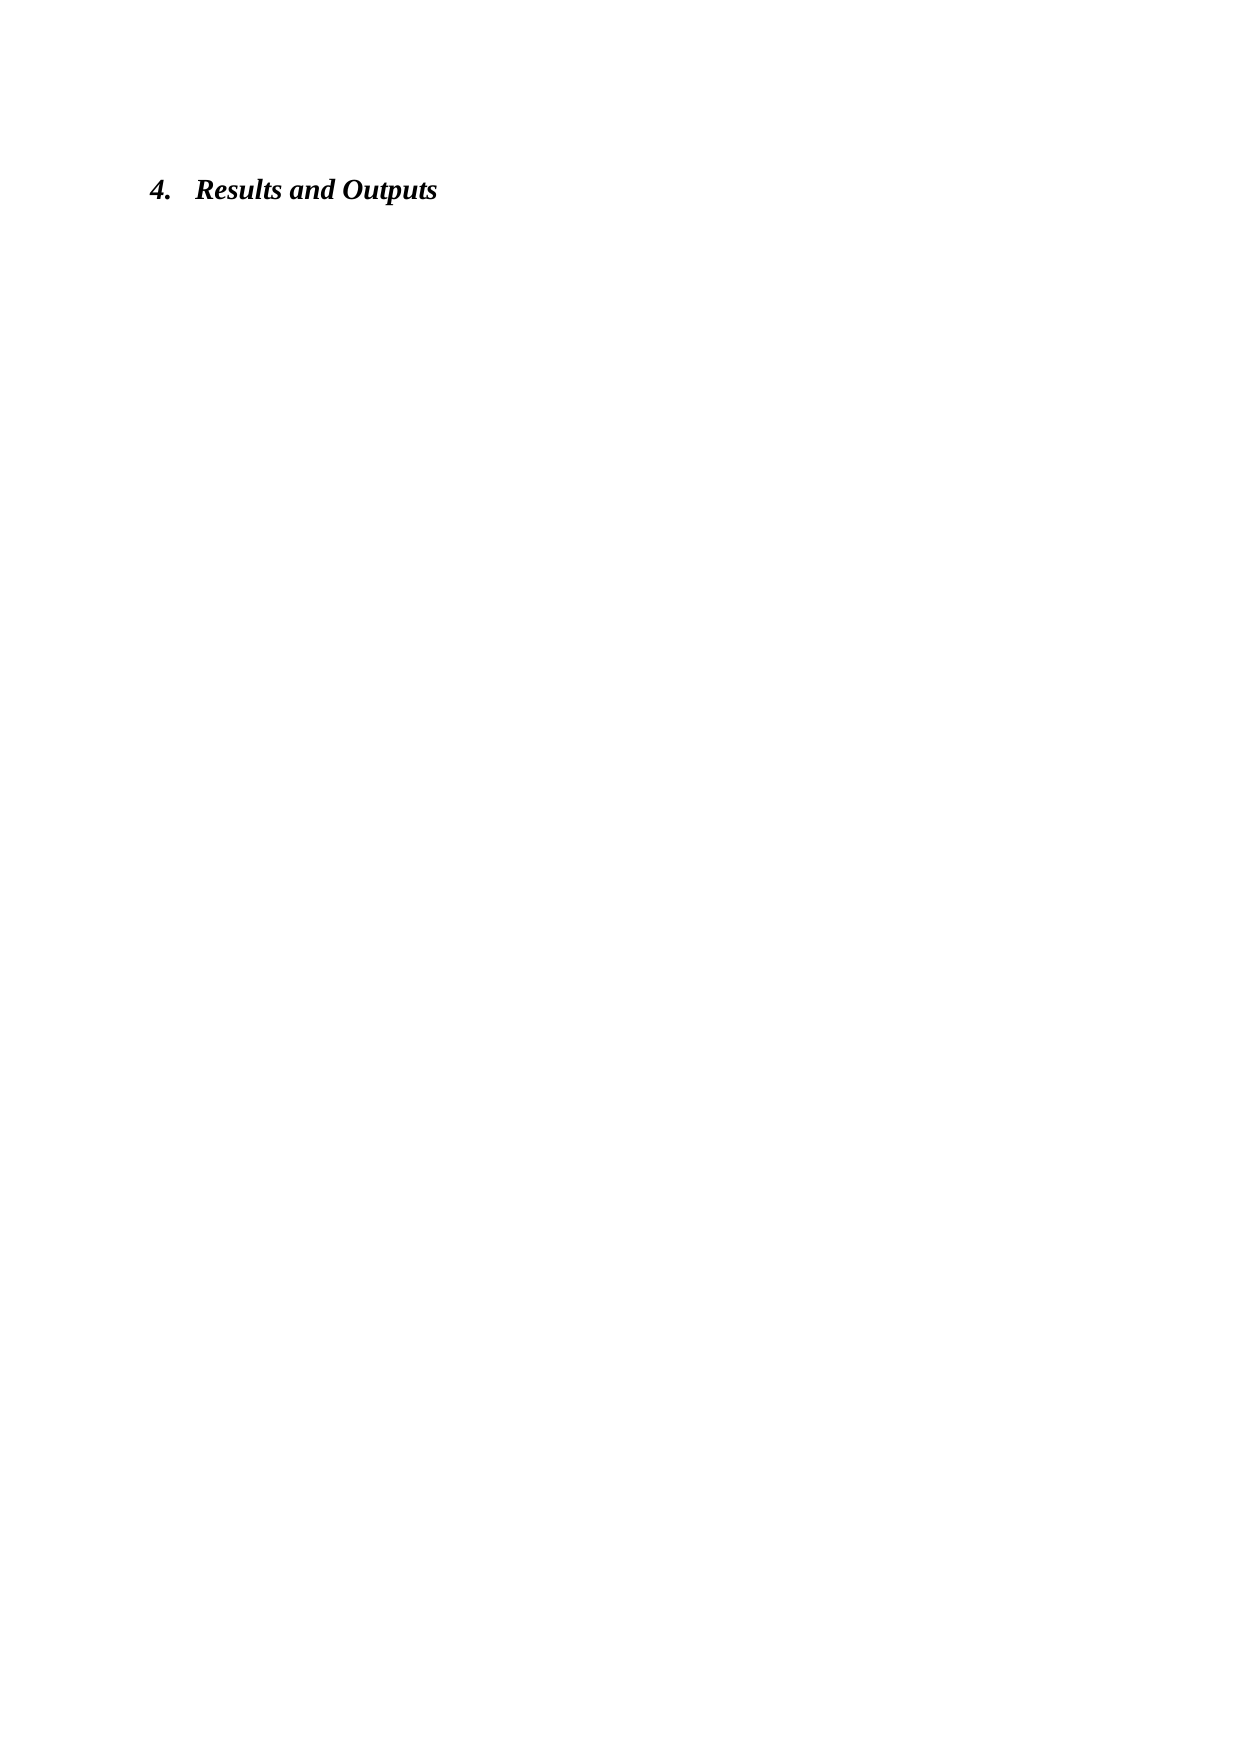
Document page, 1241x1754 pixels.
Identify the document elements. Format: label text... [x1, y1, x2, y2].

subtitle Results and Outputs [150, 172, 1165, 205]
